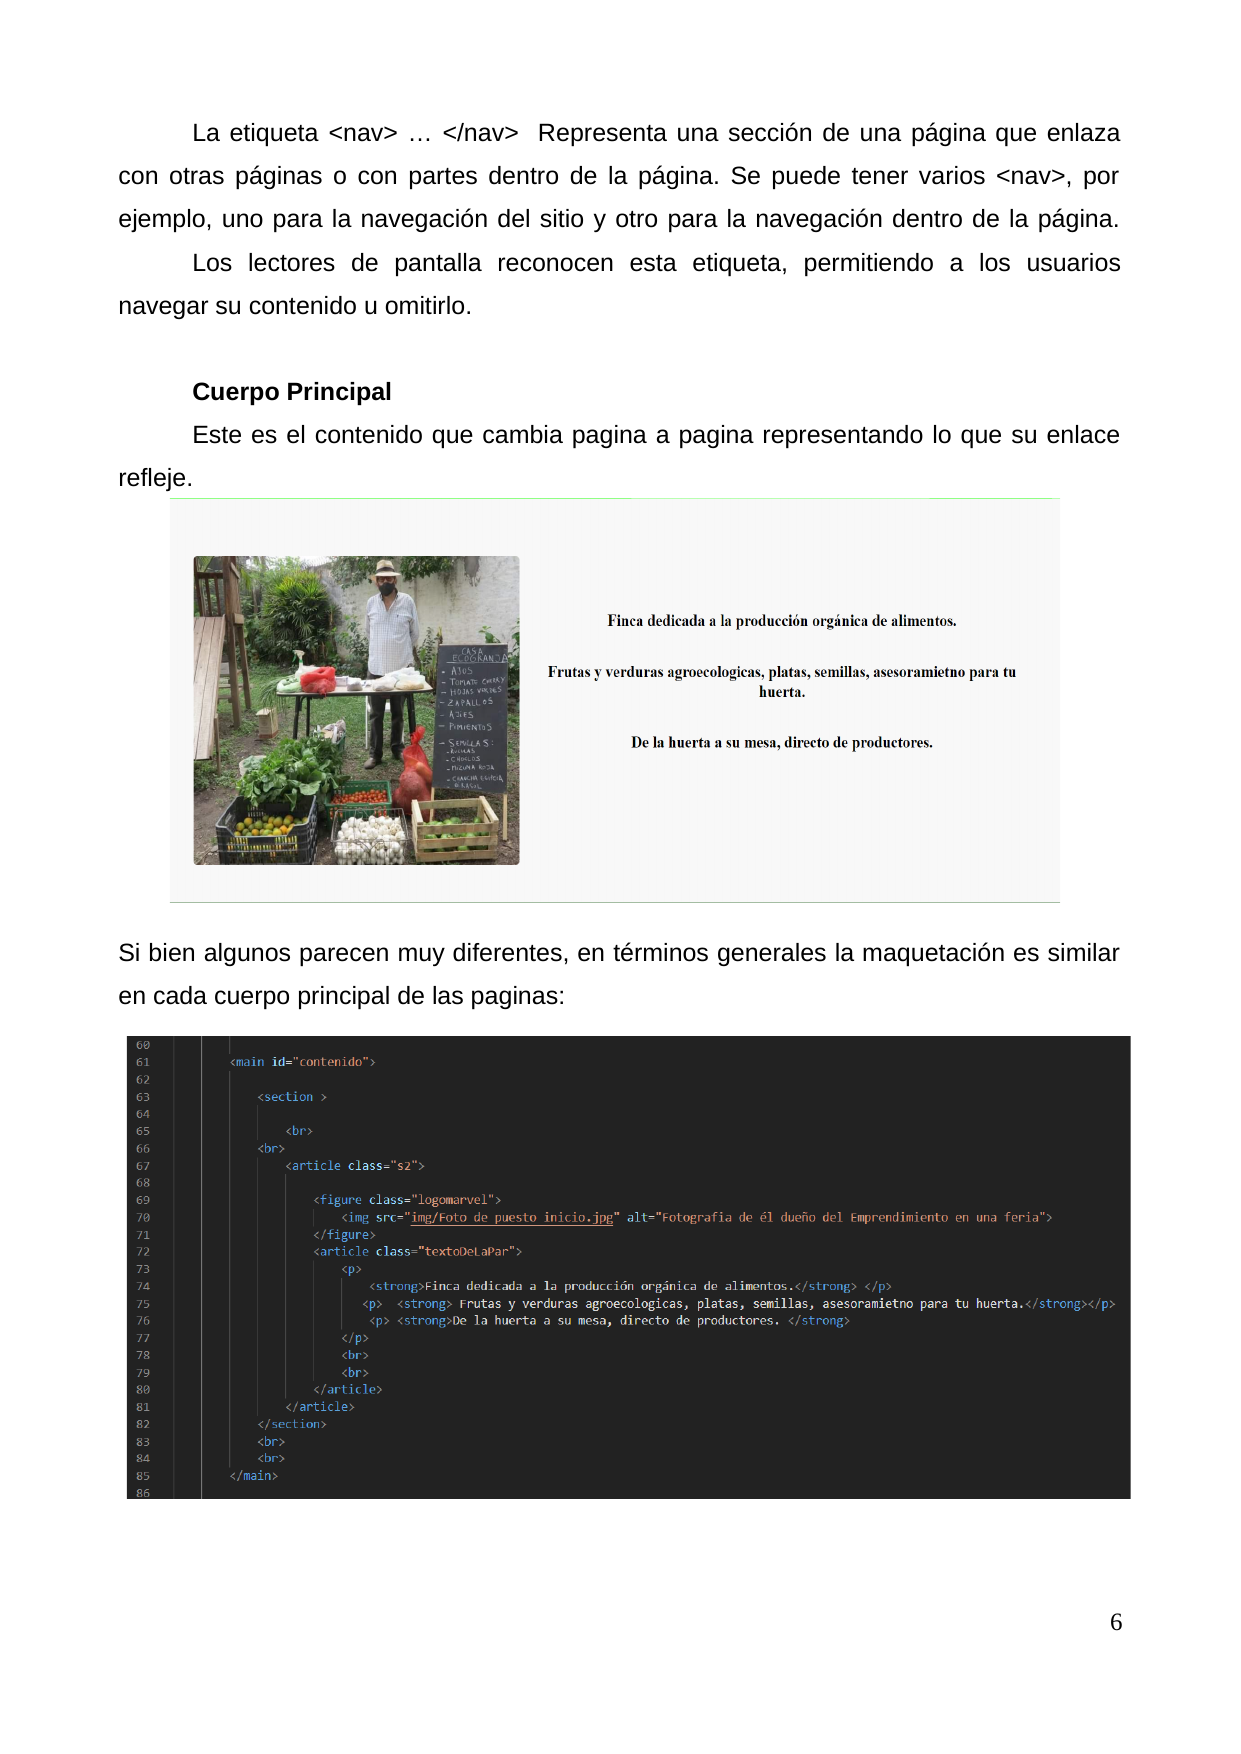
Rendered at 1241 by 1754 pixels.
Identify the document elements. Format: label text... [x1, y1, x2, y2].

text Este es el contenido que cambia pagina a pagina representando lo que su enlace refleje. [118, 420, 1122, 492]
text Si bien algunos parecen muy diferentes, en términos generales la maquetación es similar en cada cuerpo principal de las paginas: [118, 937, 1122, 1009]
text La etiqueta <nav> … </nav> Representa una sección de una página que enlaza con otras páginas o con partes dentro de la página. Se puede tener varios <nav>, por ejemplo, uno para la navegación del sitio y otro para la navegación dentro de la página. Los lectores de pantalla reconocen esta etiqueta, permitiendo a los usuarios navegar su contenido u omitirlo. [118, 118, 1122, 319]
picture [169, 498, 1061, 903]
picture [126, 1036, 1131, 1499]
text Cuerpo Principal [118, 377, 1122, 406]
